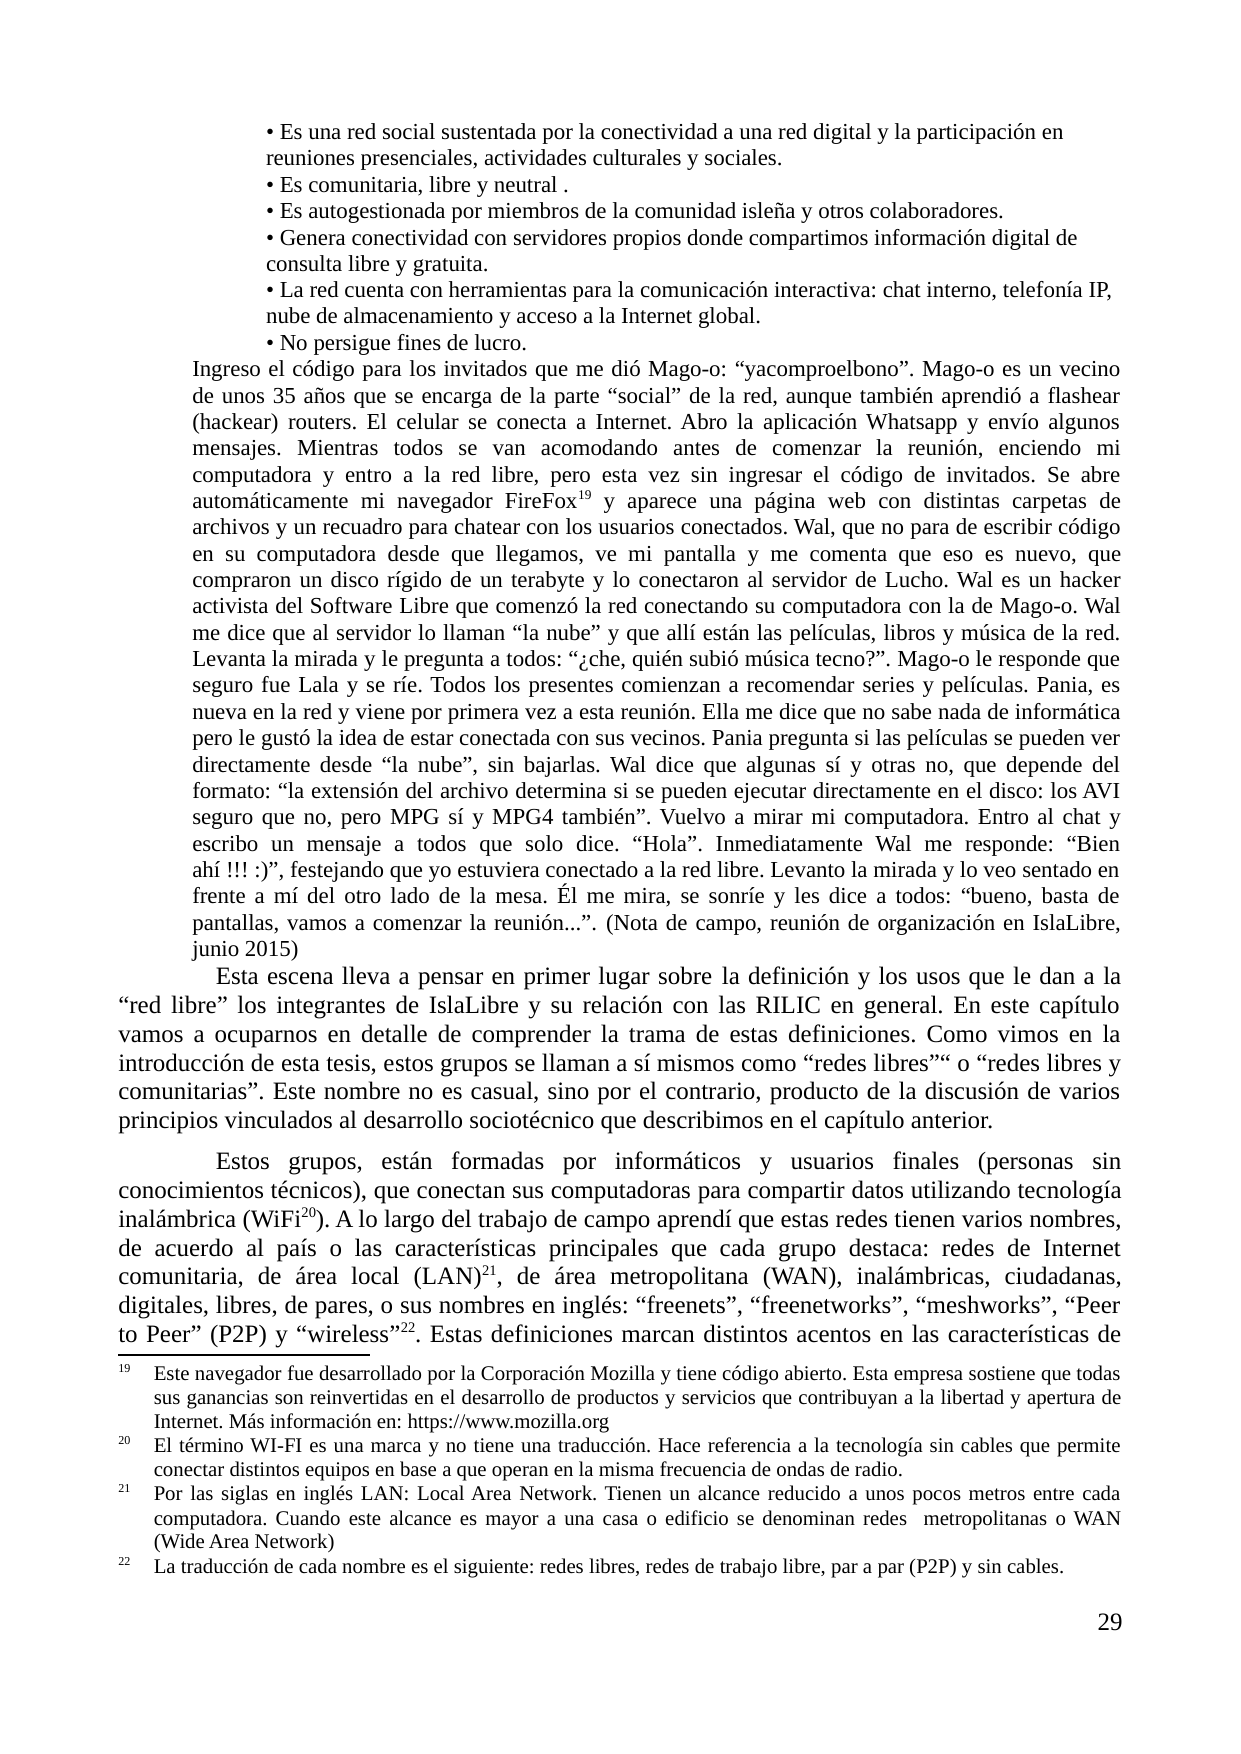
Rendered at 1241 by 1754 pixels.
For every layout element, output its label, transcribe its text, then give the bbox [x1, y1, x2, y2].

text El término WI-FI es una marca y no tiene una traducción. Hace referencia a la tecnología sin cables que permite conectar distintos equipos en base a que operan en la misma frecuencia de ondas de radio. [118, 1433, 1122, 1481]
text • Es una red social sustentada por la conectividad a una red digital y la participación en reuniones presenciales, actividades culturales y sociales. [266, 118, 1122, 171]
text • Genera conectividad con servidores propios donde compartimos información digital de consulta libre y gratuita. [266, 223, 1122, 276]
text • Es autogestionada por miembros de la comunidad isleña y otros colaboradores. [266, 197, 1122, 223]
text • No persigue fines de lucro. [266, 329, 1122, 355]
text Estos grupos, están formadas por informáticos y usuarios finales (personas sin conocimientos técnicos), que conectan sus computadoras para compartir datos utilizando tecnología inalámbrica (WiFi). A lo largo del trabajo de campo aprendí que estas redes tienen varios nombres, de acuerdo al país o las características principales que cada grupo destaca: redes de Internet comunitaria, de área local (LAN), de área metropolitana (WAN), inalámbricas, ciudadanas, digitales, libres, de pares, o sus nombres en inglés: “freenets”, “freenetworks”, “meshworks”, “Peer to Peer” (P2P) y “wireless”. Estas definiciones marcan distintos acentos en las características de [118, 1146, 1122, 1348]
text Ingreso el código para los invitados que me dió Mago-o: “yacomproelbono”. Mago-o es un vecino de unos 35 años que se encarga de la parte “social” de la red, aunque también aprendió a flashear (hackear) routers. El celular se conecta a Internet. Abro la aplicación Whatsapp y envío algunos mensajes. Mientras todos se van acomodando antes de comenzar la reunión, enciendo mi computadora y entro a la red libre, pero esta vez sin ingresar el código de invitados. Se abre automáticamente mi navegador FireFox y aparece una página web con distintas carpetas de archivos y un recuadro para chatear con los usuarios conectados. Wal, que no para de escribir código en su computadora desde que llegamos, ve mi pantalla y me comenta que eso es nuevo, que compraron un disco rígido de un terabyte y lo conectaron al servidor de Lucho. Wal es un hacker activista del Software Libre que comenzó la red conectando su computadora con la de Mago-o. Wal me dice que al servidor lo llaman “la nube” y que allí están las películas, libros y música de la red. Levanta la mirada y le pregunta a todos: “¿che, quién subió música tecno?”. Mago-o le responde que seguro fue Lala y se ríe. Todos los presentes comienzan a recomendar series y películas. Pania, es nueva en la red y viene por primera vez a esta reunión. Ella me dice que no sabe nada de informática pero le gustó la idea de estar conectada con sus vecinos. Pania pregunta si las películas se pueden ver directamente desde “la nube”, sin bajarlas. Wal dice que algunas sí y otras no, que depende del formato: “la extensión del archivo determina si se pueden ejecutar directamente en el disco: los AVI seguro que no, pero MPG sí y MPG4 también”. Vuelvo a mirar mi computadora. Entro al chat y escribo un mensaje a todos que solo dice. “Hola”. Inmediatamente Wal me responde: “Bien ahí !!! :)”, festejando que yo estuviera conectado a la red libre. Levanto la mirada y lo veo sentado en frente a mí del otro lado de la mesa. Él me mira, se sonríe y les dice a todos: “bueno, basta de pantallas, vamos a comenzar la reunión...”. (Nota de campo, reunión de organización en IslaLibre, junio 2015) [192, 355, 1122, 961]
text Esta escena lleva a pensar en primer lugar sobre la definición y los usos que le dan a la “red libre” los integrantes de IslaLibre y su relación con las RILIC en general. En este capítulo vamos a ocuparnos en detalle de comprender la trama de estas definiciones. Como vimos en la introducción de esta tesis, estos grupos se llaman a sí mismos como “redes libres”“ o “redes libres y comunitarias”. Este nombre no es casual, sino por el contrario, producto de la discusión de varios principios vinculados al desarrollo sociotécnico que describimos en el capítulo anterior. [118, 961, 1122, 1134]
text Este navegador fue desarrollado por la Corporación Mozilla y tiene código abierto. Esta empresa sostiene que todas sus ganancias son reinvertidas en el desarrollo de productos y servicios que contribuyan a la libertad y apertura de Internet. Más información en: https://www.mozilla.org [118, 1361, 1122, 1433]
text Por las siglas en inglés LAN: Local Area Network. Tienen un alcance reducido a unos pocos metros entre cada computadora. Cuando este alcance es mayor a una casa o edificio se denominan redes metropolitanas o WAN (Wide Area Network) [118, 1481, 1122, 1553]
text La traducción de cada nombre es el siguiente: redes libres, redes de trabajo libre, par a par (P2P) y sin cables. [118, 1553, 1122, 1578]
text • Es comunitaria, libre y neutral . [266, 171, 1122, 197]
text • La red cuenta con herramientas para la comunicación interactiva: chat interno, telefonía IP, nube de almacenamiento y acceso a la Internet global. [266, 276, 1122, 329]
